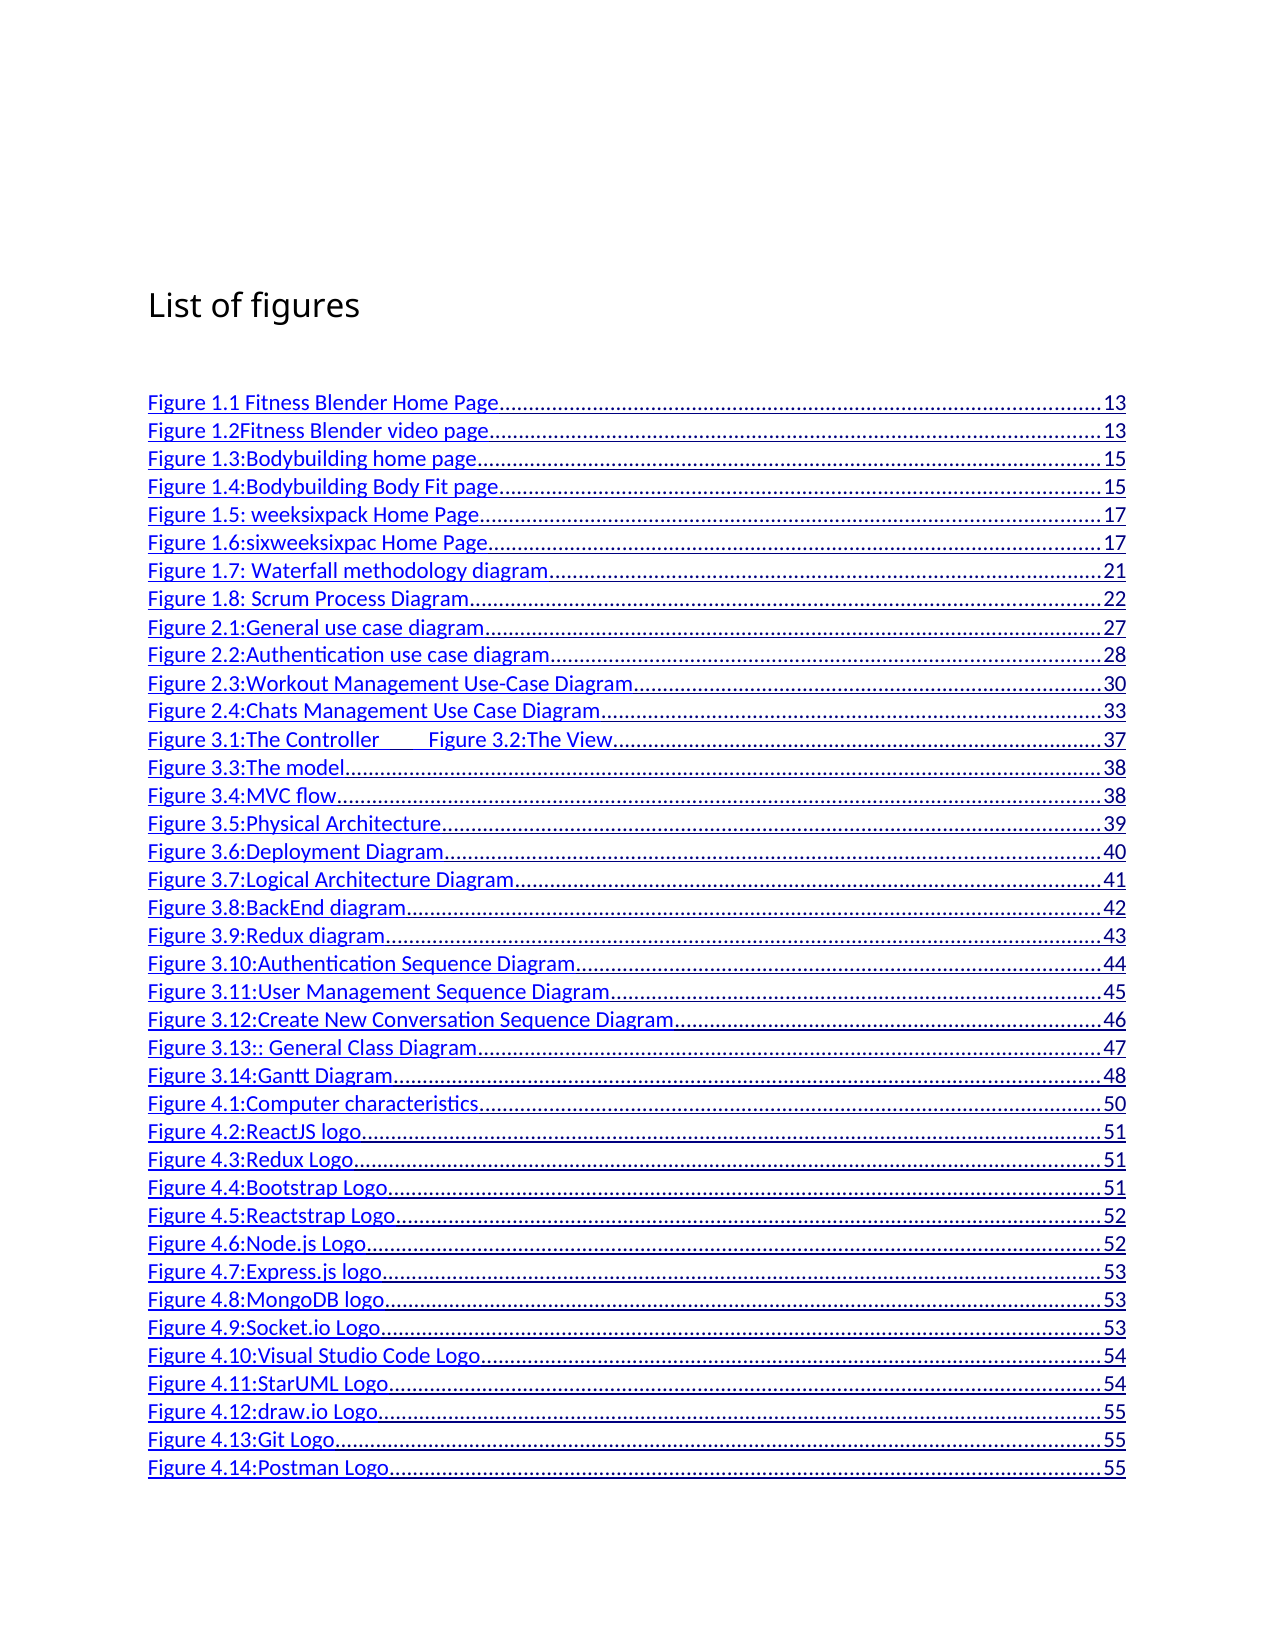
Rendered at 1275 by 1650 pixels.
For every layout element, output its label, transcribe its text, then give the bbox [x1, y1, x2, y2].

text Figure ‎3.13:: General Class Diagram 47 [148, 1033, 1127, 1061]
text Figure ‎4.7:Express.js logo 53 [148, 1257, 1127, 1285]
text Figure ‎4.4:Bootstrap Logo 51 [148, 1173, 1127, 1201]
text Figure ‎4.14:Postman Logo 55 [148, 1453, 1127, 1481]
text Figure ‎4.5:Reactstrap Logo 52 [148, 1201, 1127, 1229]
text Figure ‎3.14:Gantt Diagram 48 [148, 1061, 1127, 1089]
text Figure ‎4.12:draw.io Logo 55 [148, 1397, 1127, 1425]
text Figure ‎1.7: Waterfall methodology diagram 21 [148, 557, 1127, 584]
text Figure ‎3.5:Physical Architecture 39 [148, 809, 1127, 837]
text Figure ‎1.1 Fitness Blender Home Page 13 [148, 388, 1127, 416]
text Figure ‎4.3:Redux Logo 51 [148, 1145, 1127, 1173]
text Figure ‎3.7:Logical Architecture Diagram 41 [148, 865, 1127, 893]
text Figure ‎1.3:Bodybuilding home page 15 [148, 444, 1127, 472]
text Figure ‎1.5: weeksixpack Home Page 17 [148, 501, 1127, 528]
text Figure ‎2.4:Chats Management Use Case Diagram 33 [148, 697, 1127, 725]
text Figure ‎3.9:Redux diagram 43 [148, 921, 1127, 949]
text Figure ‎4.8:MongoDB logo 53 [148, 1285, 1127, 1313]
text Figure ‎3.6:Deployment Diagram 40 [148, 837, 1127, 865]
text Figure ‎1.4:Bodybuilding Body Fit page 15 [148, 472, 1127, 501]
text Figure ‎1.2Fitness Blender video page 13 [148, 416, 1127, 444]
text Figure ‎1.6:sixweeksixpac Home Page 17 [148, 528, 1127, 557]
text Figure ‎4.10:Visual Studio Code Logo 54 [148, 1341, 1127, 1369]
text Figure ‎4.13:Git Logo 55 [148, 1425, 1127, 1453]
text Figure ‎4.1:Computer characteristics 50 [148, 1089, 1127, 1117]
text Figure ‎1.8: Scrum Process Diagram 22 [148, 584, 1127, 613]
text Figure ‎2.3:Workout Management Use-Case Diagram 30 [148, 669, 1127, 697]
text Figure ‎4.6:Node.js Logo 52 [148, 1229, 1127, 1257]
text Figure ‎3.4:MVC flow 38 [148, 781, 1127, 809]
text Figure ‎3.1:The Controller Figure ‎3.2:The View 37 [148, 725, 1127, 753]
text Figure ‎3.8:BackEnd diagram 42 [148, 893, 1127, 921]
text Figure ‎3.12:Create New Conversation Sequence Diagram 46 [148, 1005, 1127, 1033]
text Figure ‎4.11:StarUML Logo 54 [148, 1369, 1127, 1397]
text Figure ‎2.2:Authentication use case diagram 28 [148, 641, 1127, 669]
text Figure ‎4.9:Socket.io Logo 53 [148, 1313, 1127, 1341]
text List of figures [148, 282, 1127, 327]
text Figure ‎2.1:General use case diagram 27 [148, 613, 1127, 641]
text Figure ‎3.10:Authentication Sequence Diagram 44 [148, 949, 1127, 977]
text Figure ‎3.11:User Management Sequence Diagram 45 [148, 977, 1127, 1005]
text Figure ‎3.3:The model 38 [148, 753, 1127, 781]
text Figure ‎4.2:ReactJS logo 51 [148, 1117, 1127, 1145]
